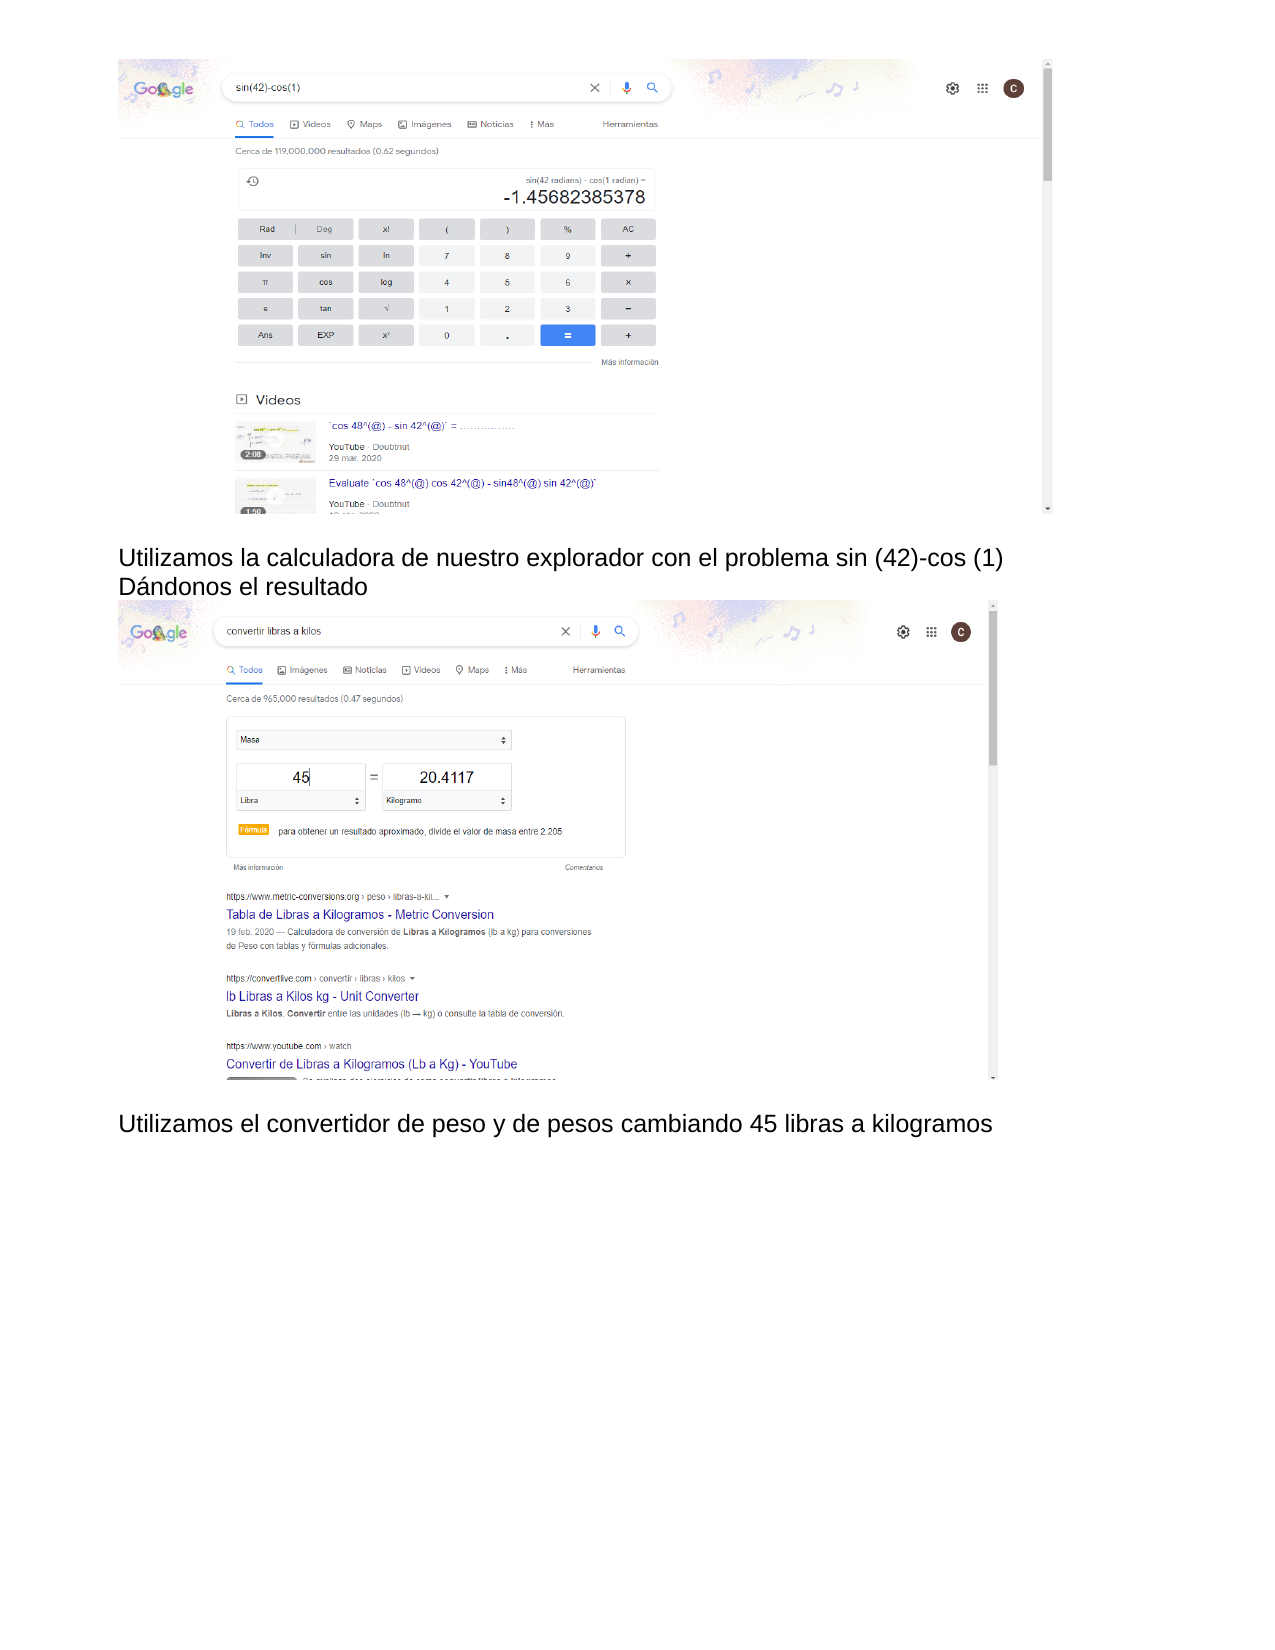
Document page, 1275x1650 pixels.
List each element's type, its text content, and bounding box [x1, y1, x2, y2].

text Utilizamos el convertidor de peso y de pesos cambiando 45 libras a kilogramos [118, 1109, 1205, 1137]
text Dándonos el resultado [118, 571, 1205, 600]
text Utilizamos la calculadora de nuestro explorador con el problema sin (42)-cos (1) [118, 543, 1205, 571]
